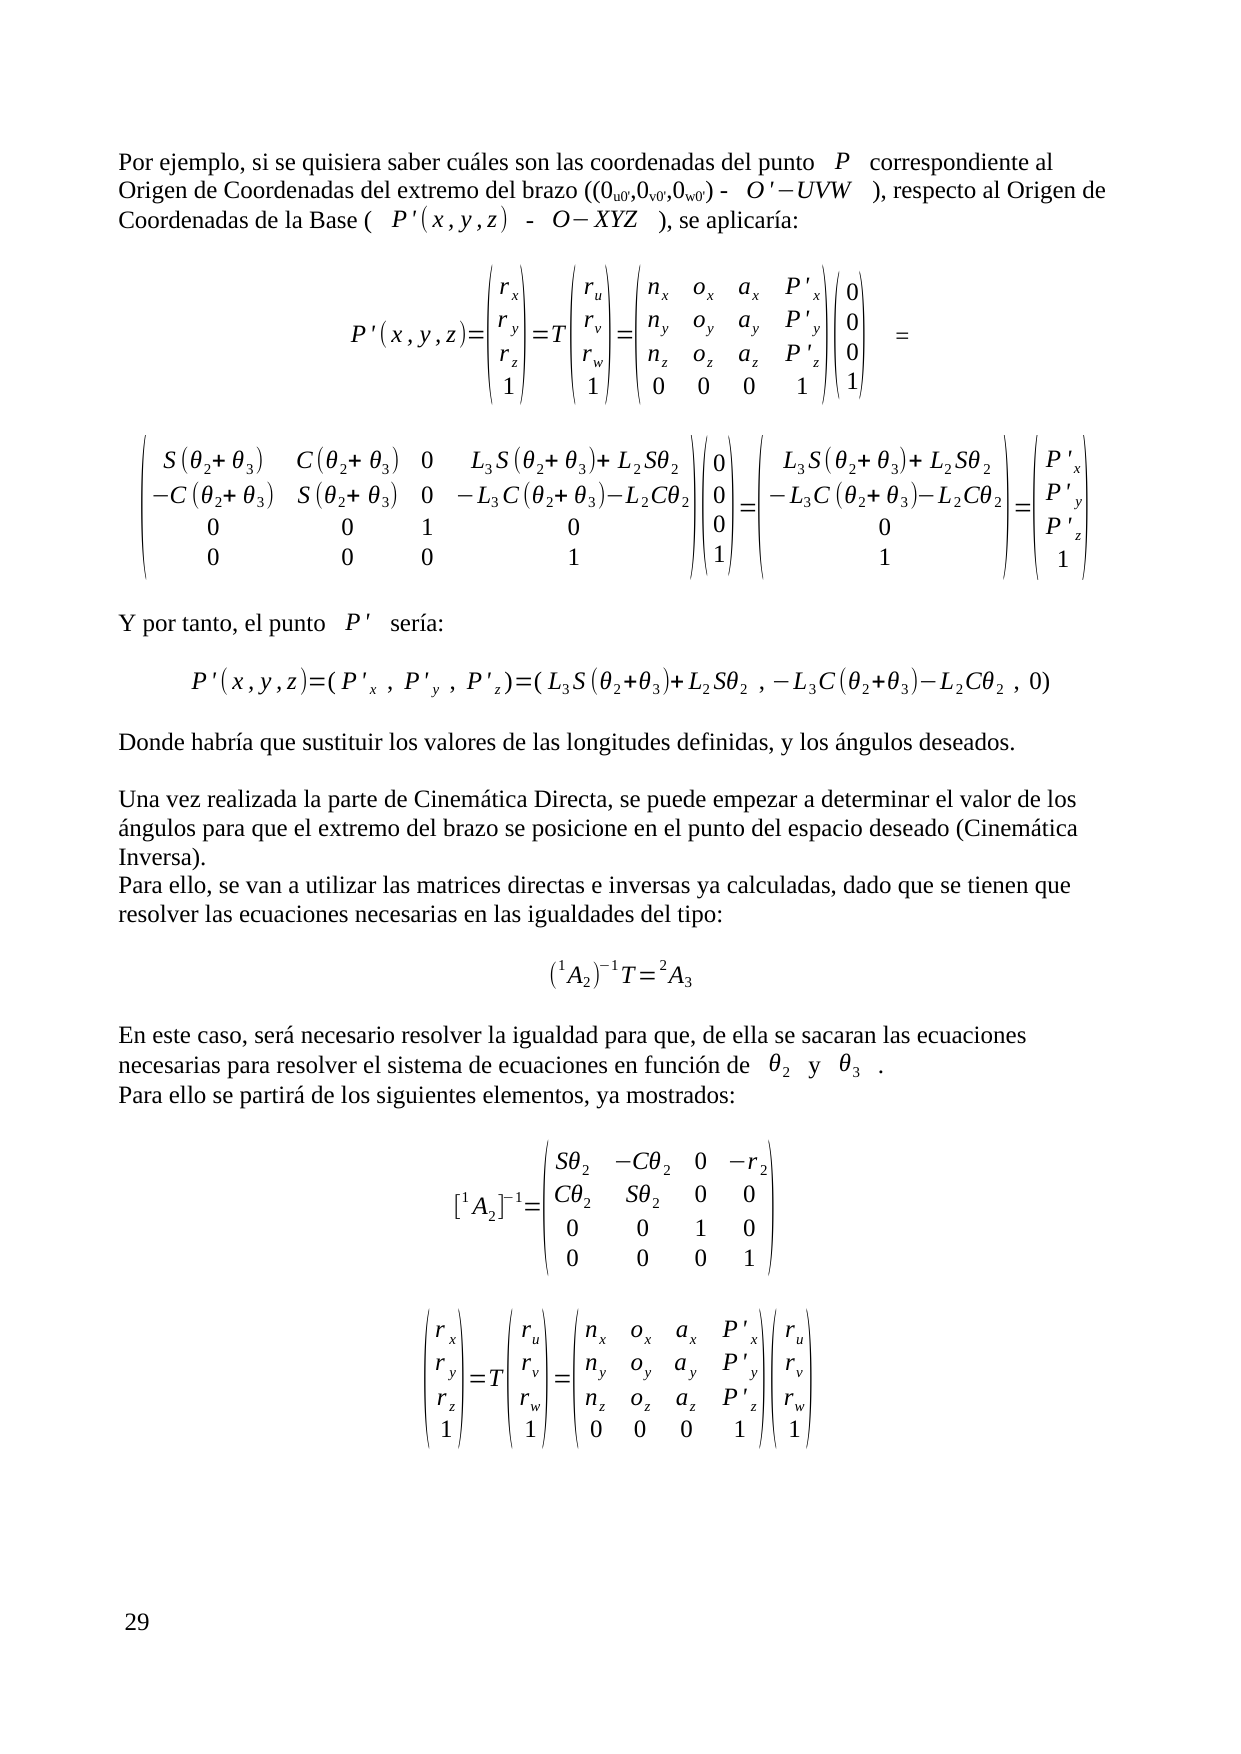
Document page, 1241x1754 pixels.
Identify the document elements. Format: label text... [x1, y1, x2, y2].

text En este caso, será necesario resolver la igualdad para que, de ella se sacaran las ecuaciones necesarias para resolver el sistema de ecuaciones en función dey. [118, 1020, 1122, 1081]
text Para ello se partirá de los siguientes elementos, ya mostrados: [118, 1081, 1122, 1109]
text Y por tanto, el puntosería: [118, 608, 1122, 637]
text = [118, 263, 1122, 407]
text Una vez realizada la parte de Cinemática Directa, se puede empezar a determinar el valor de los ángulos para que el extremo del brazo se posicione en el punto del espacio deseado (Cinemática Inversa). [118, 784, 1122, 870]
text Por ejemplo, si se quisiera saber cuáles son las coordenadas del puntocorrespondiente al Origen de Coordenadas del extremo del brazo ((0u0',0v0',0w0') -), respecto al Origen de Coordenadas de la Base (-), se aplicaría: [118, 147, 1122, 234]
text Donde habría que sustituir los valores de las longitudes definidas, y los ángulos deseados. [118, 727, 1122, 755]
text Para ello, se van a utilizar las matrices directas e inversas ya calculadas, dado que se tienen que resolver las ecuaciones necesarias en las igualdades del tipo: [118, 870, 1122, 928]
